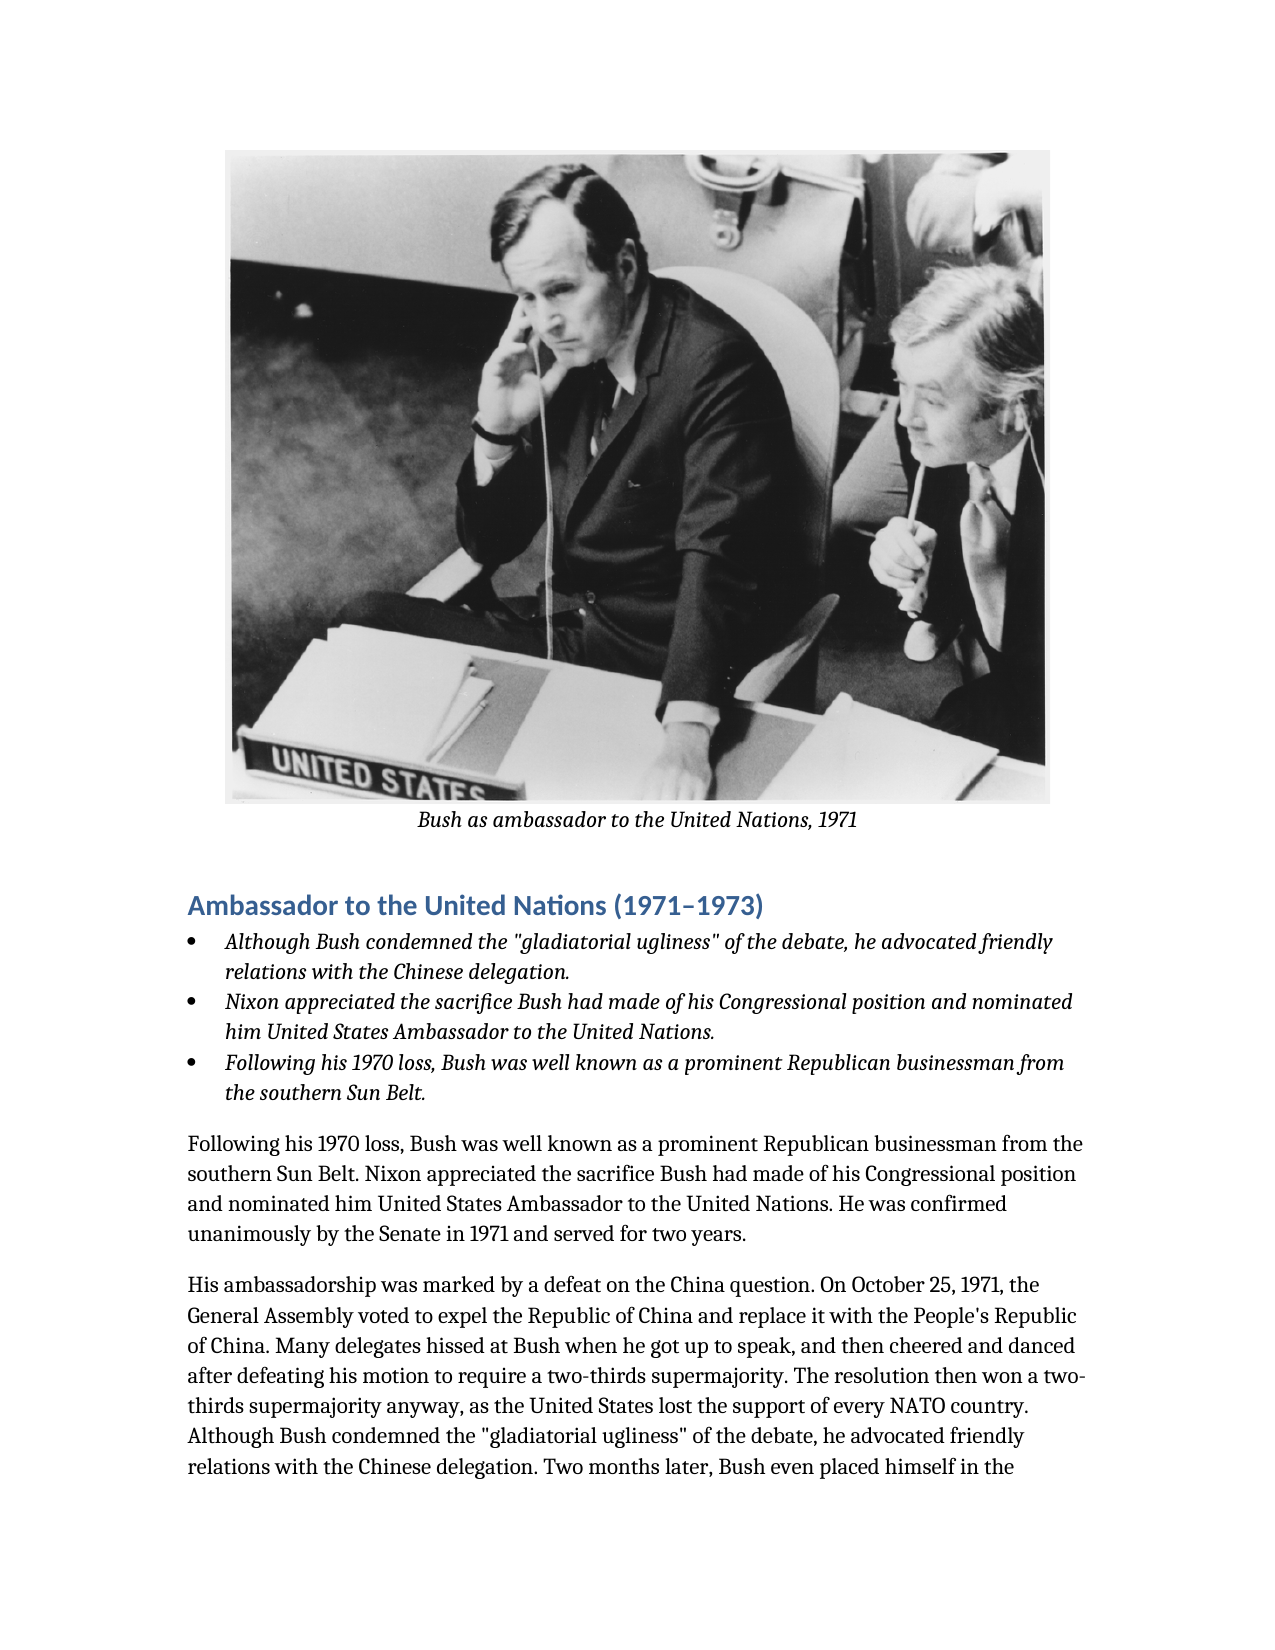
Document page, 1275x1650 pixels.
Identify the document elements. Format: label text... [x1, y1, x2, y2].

picture [225, 150, 1050, 804]
list Although Bush condemned the "gladiatorial ugliness" of the debate, he advocated friendly relations with the Chinese delegation. [187, 928, 1087, 985]
list Nixon appreciated the sacrifice Bush had made of his Congressional position and nominated him United States Ambassador to the United Nations. [187, 989, 1087, 1045]
text Bush as ambassador to the United Nations, 1971 [187, 150, 1087, 834]
list Following his 1970 loss, Bush was well known as a prominent Republican businessman from the southern Sun Belt. [187, 1049, 1087, 1106]
subtitle Ambassador to the United Nations (1971–1973) [187, 887, 1087, 923]
text Following his 1970 loss, Bush was well known as a prominent Republican businessman from the southern Sun Belt. Nixon appreciated the sacrifice Bush had made of his Congressional position and nominated him United States Ambassador to the United Nations. He was confirmed unanimously by the Senate in 1971 and served for two years. [187, 1131, 1087, 1247]
text His ambassadorship was marked by a defeat on the China question. On October 25, 1971, the General Assembly voted to expel the Republic of China and replace it with the People's Republic of China. Many delegates hissed at Bush when he got up to speak, and then cheered and danced after defeating his motion to require a two-thirds supermajority. The resolution then won a two-thirds supermajority anyway, as the United States lost the support of every NATO country. Although Bush condemned the "gladiatorial ugliness" of the debate, he advocated friendly relations with the Chinese delegation. Two months later, Bush even placed himself in the [187, 1272, 1087, 1480]
